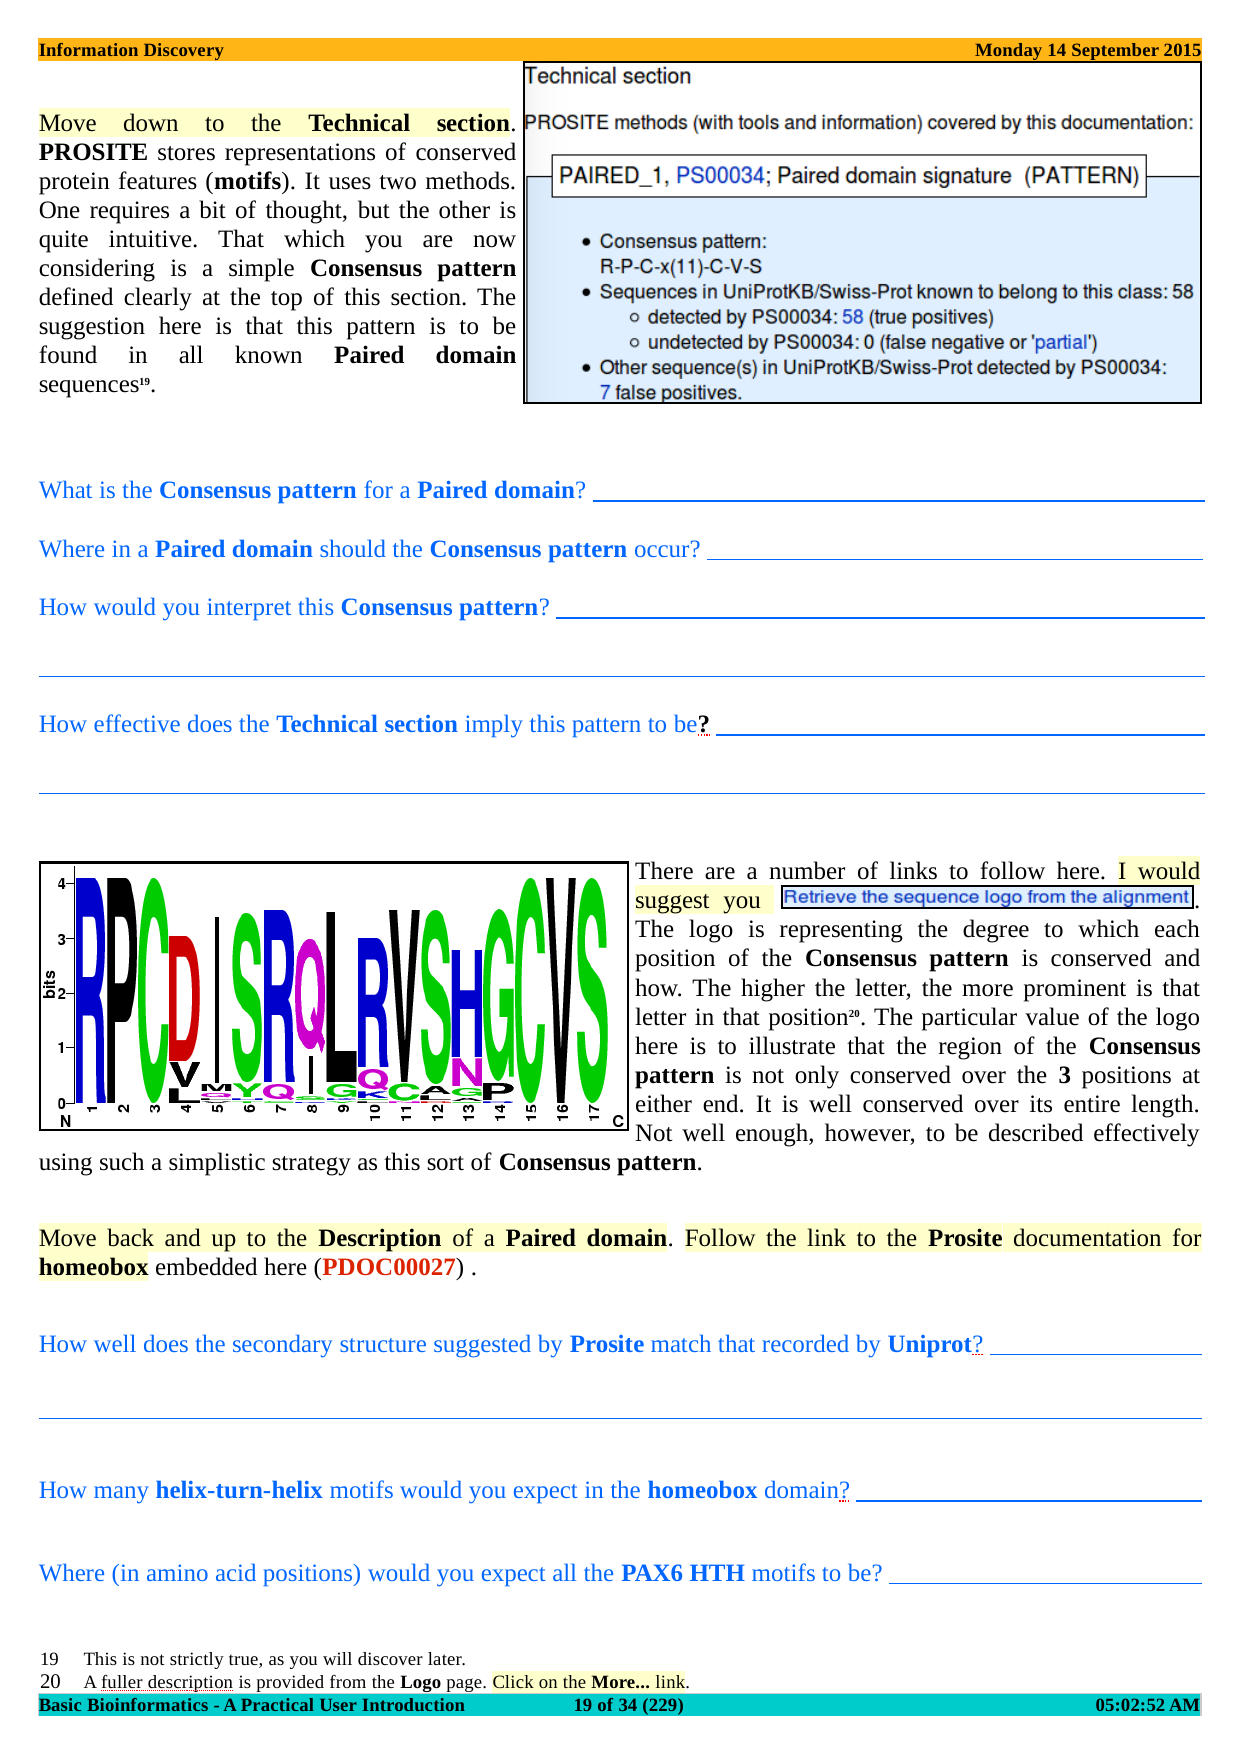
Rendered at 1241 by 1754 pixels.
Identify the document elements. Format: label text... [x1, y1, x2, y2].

text How many helix-turn-helix motifs would you expect in the homeobox domain? [38, 1475, 1202, 1504]
text How effective does the Technical section imply this pattern to be? [38, 709, 1200, 738]
text Move down to the Technical section. PROSITE stores representations of conserved protein features (motifs). It uses two methods. One requires a bit of thought, but the other is quite intuitive. That which you are now considering is a simple Consensus pattern defined clearly at the top of this section. The suggestion here is that this pattern is to be found in all known Paired domain sequences. [38, 108, 523, 398]
text Move back and up to the Description of a Paired domain. Follow the link to the Prosite documentation for homeobox embedded here (PDOC00027) . [38, 1223, 1202, 1281]
text How would you interpret this Consensus pattern? [38, 592, 1200, 621]
picture [525, 63, 1200, 402]
text A fuller description is provided from the Logo page. Click on the More... link. [40, 1669, 1202, 1693]
text There are a number of links to follow here. I would suggest you . The logo is representing the degree to which each position of the Consensus pattern is conserved and how. The higher the letter, the more prominent is that letter in that position. The particular value of the logo here is to illustrate that the region of the Consensus pattern is not only conserved over the 3 positions at either end. It is well conserved over its entire length. Not well enough, however, to be described effectively using such a simplistic strategy as this sort of Consensus pattern. [38, 856, 1200, 1176]
text Where (in amino acid positions) would you expect all the PAX6 HTH motifs to be? [38, 1557, 1202, 1587]
picture [783, 887, 1192, 907]
text How well does the secondary structure suggested by Prosite match that recorded by Uniprot? [38, 1328, 1202, 1357]
picture [41, 864, 627, 1129]
text This is not strictly true, as you will discover later. [40, 1647, 1202, 1669]
text Where in a Paired domain should the Consensus pattern occur? [38, 534, 1202, 563]
text What is the Consensus pattern for a Paired domain? [38, 475, 1200, 504]
